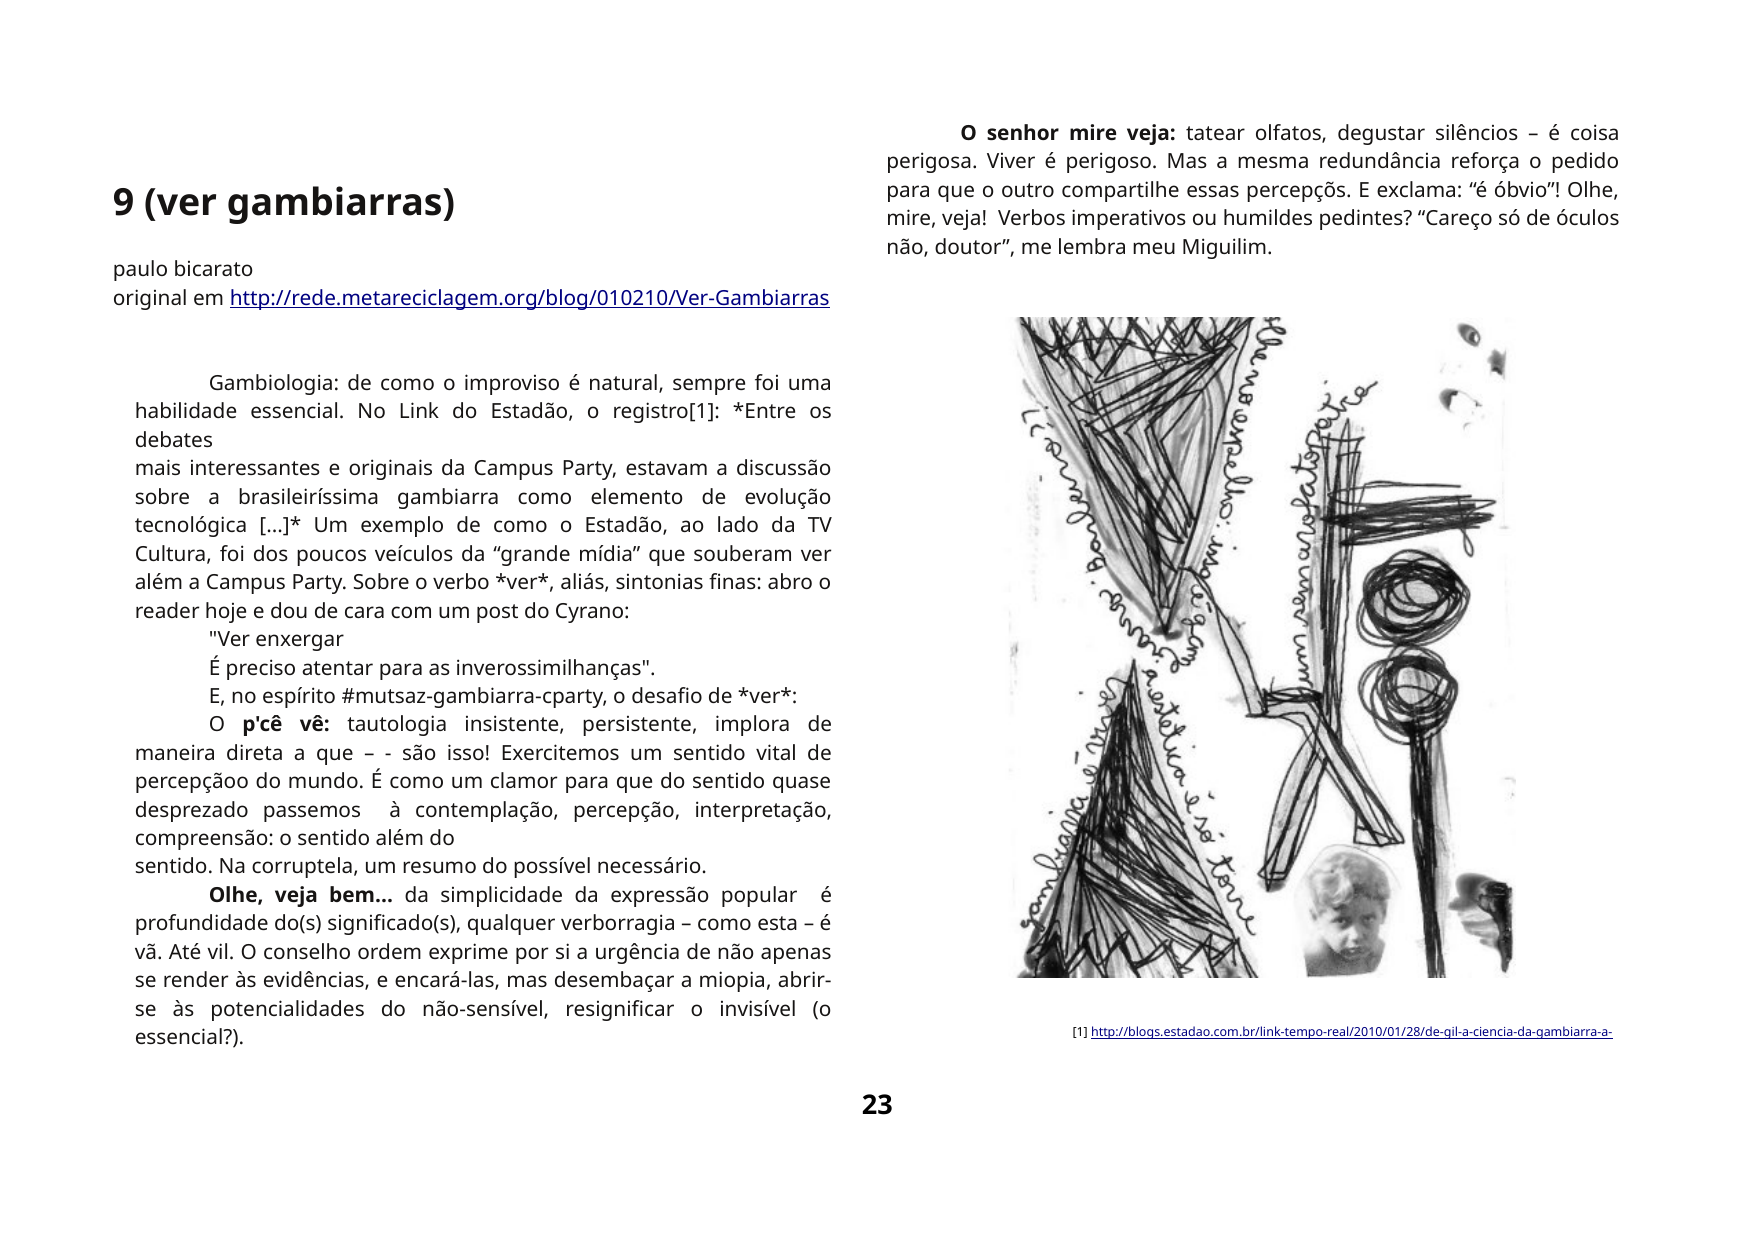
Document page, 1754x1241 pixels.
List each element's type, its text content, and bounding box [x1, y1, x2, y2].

text original em http://rede.metareciclagem.org/blog/010210/Ver-Gambiarras [113, 283, 862, 311]
text Gambiologia: de como o improviso é natural, sempre foi uma habilidade essencial. No Link do Estadão, o registro[1]: *Entre os debates [134, 368, 833, 453]
text "Ver enxergar [134, 624, 833, 653]
text 9 (ver gambiarras) [113, 175, 842, 226]
picture [998, 317, 1516, 978]
text [1] http://blogs.estadao.com.br/link-tempo-real/2010/01/28/de-gil-a-ciencia-da-gambiarra-a- [1072, 1023, 1628, 1040]
text sentido. Na corruptela, um resumo do possível necessário. [134, 852, 833, 880]
text O p'cê vê: tautologia insistente, persistente, implora de maneira direta a que – - são isso! Exercitemos um sentido vital de percepçãoo do mundo. É como um clamor para que do sentido quase desprezado passemos à contemplação, percepção, interpretação, compreensão: o sentido além do [134, 709, 833, 852]
text O senhor mire veja: tatear olfatos, degustar silêncios – é coisa perigosa. Viver é perigoso. Mas a mesma redundância reforça o pedido para que o outro compartilhe essas percepçõs. E exclama: “é óbvio”! Olhe, mire, veja! Verbos imperativos ou humildes pedintes? “Careço só de óculos não, doutor”, me lembra meu Miguilim. [886, 118, 1621, 260]
text E, no espírito #mutsaz-gambiarra-cparty, o desafio de *ver*: [134, 681, 833, 709]
text paulo bicarato [113, 254, 842, 283]
text Olhe, veja bem... da simplicidade da expressão popular é profundidade do(s) significado(s), qualquer verborragia – como esta – é vã. Até vil. O conselho ordem exprime por si a urgência de não apenas se render às evidências, e encará-las, mas desembaçar a miopia, abrir-se às potencialidades do não-sensível, resignificar o invisível (o essencial?). [134, 880, 833, 1051]
text É preciso atentar para as inverossimilhanças". [134, 653, 833, 681]
text mais interessantes e originais da Campus Party, estavam a discussão sobre a brasileiríssima gambiarra como elemento de evolução tecnológica [...]* Um exemplo de como o Estadão, ao lado da TV Cultura, foi dos poucos veículos da “grande mídia” que souberam ver além a Campus Party. Sobre o verbo *ver*, aliás, sintonias finas: abro o reader hoje e dou de cara com um post do Cyrano: [134, 453, 833, 624]
